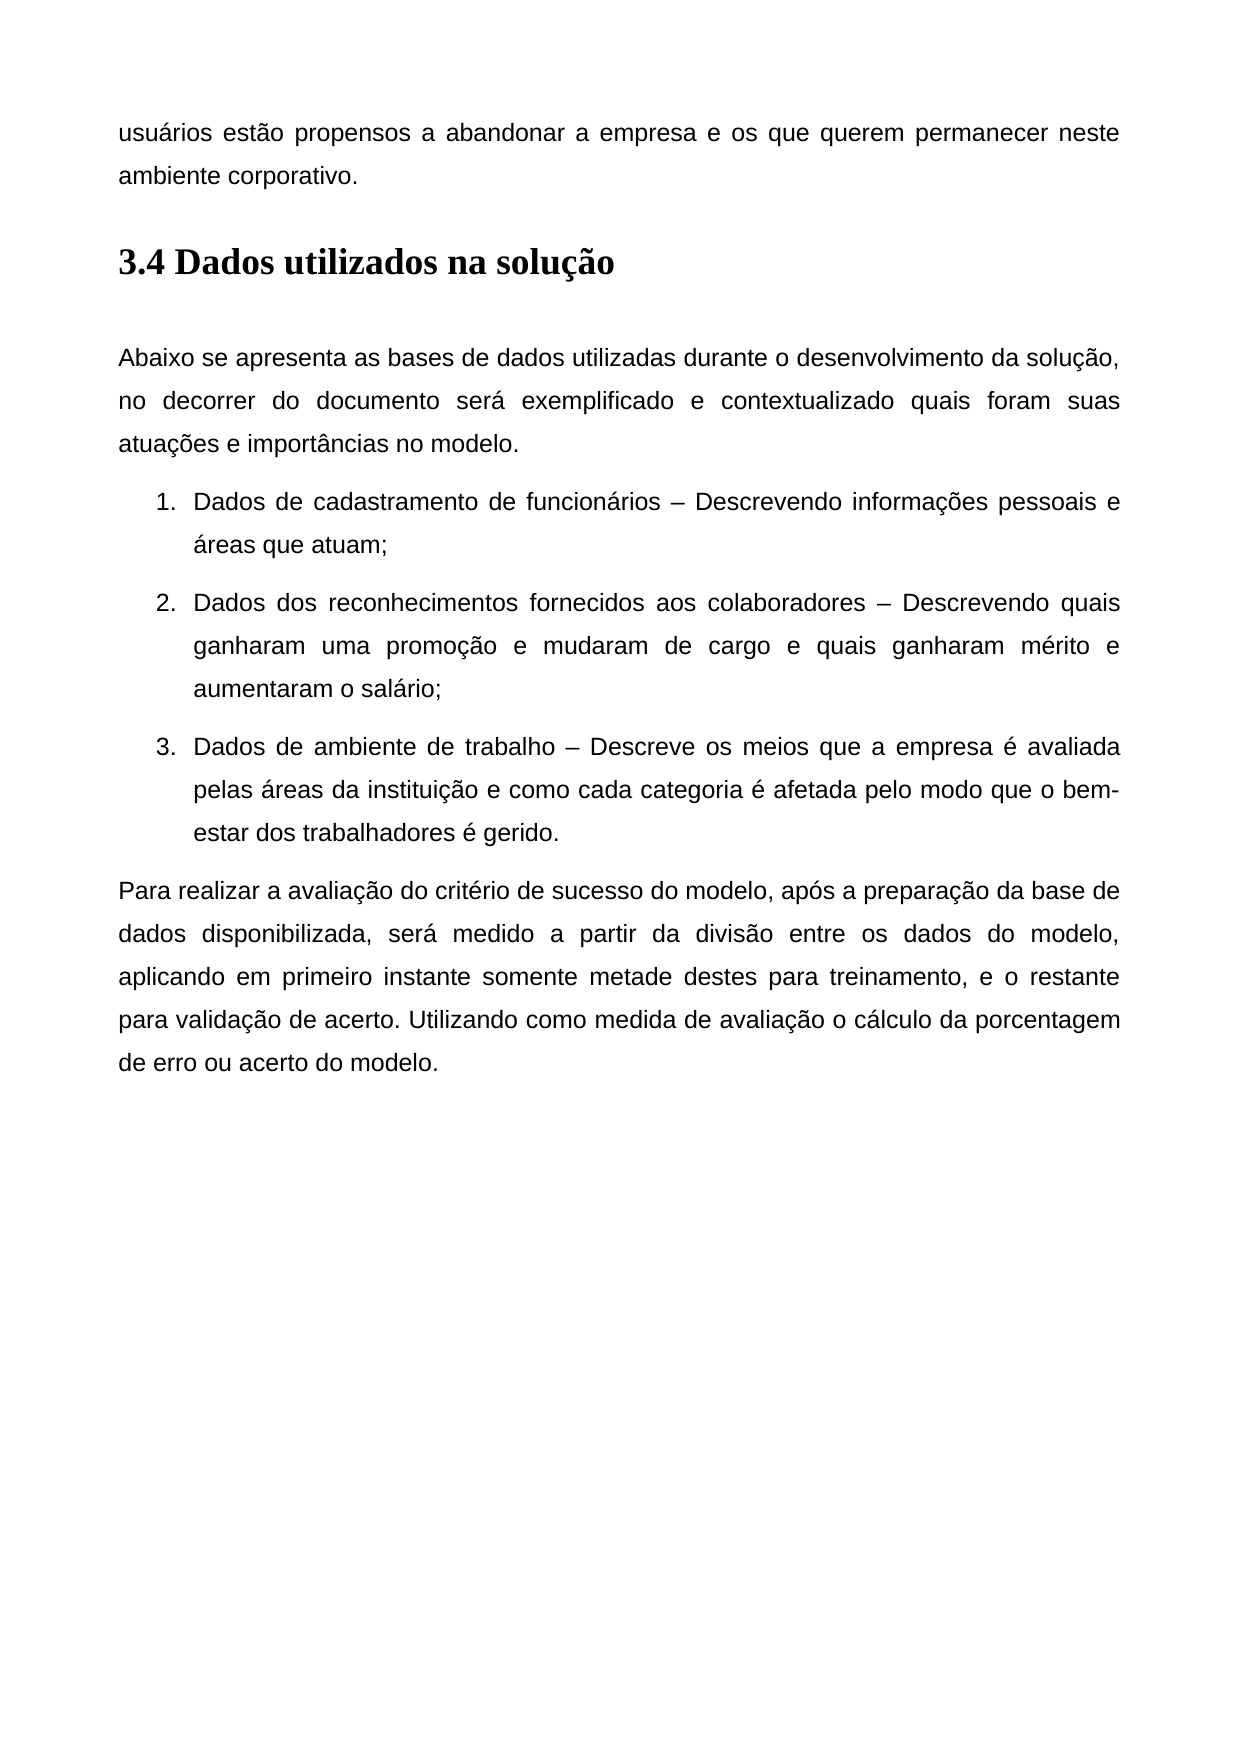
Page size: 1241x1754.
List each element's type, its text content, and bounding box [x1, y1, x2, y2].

text Abaixo se apresenta as bases de dados utilizadas durante o desenvolvimento da solução, no decorrer do documento será exemplificado e contextualizado quais foram suas atuações e importâncias no modelo. [118, 343, 1122, 458]
list Dados dos reconhecimentos fornecidos aos colaboradores – Descrevendo quais ganharam uma promoção e mudaram de cargo e quais ganharam mérito e aumentaram o salário; [156, 588, 1122, 703]
list Dados de cadastramento de funcionários – Descrevendo informações pessoais e áreas que atuam; [156, 487, 1122, 559]
text usuários estão propensos a abandonar a empresa e os que querem permanecer neste ambiente corporativo. [118, 118, 1122, 190]
list Dados de ambiente de trabalho – Descreve os meios que a empresa é avaliada pelas áreas da instituição e como cada categoria é afetada pelo modo que o bem-estar dos trabalhadores é gerido. [156, 732, 1122, 847]
text Para realizar a avaliação do critério de sucesso do modelo, após a preparação da base de dados disponibilizada, será medido a partir da divisão entre os dados do modelo, aplicando em primeiro instante somente metade destes para treinamento, e o restante para validação de acerto. Utilizando como medida de avaliação o cálculo da porcentagem de erro ou acerto do modelo. [118, 876, 1122, 1077]
subtitle 3.4 Dados utilizados na solução [118, 240, 1122, 283]
